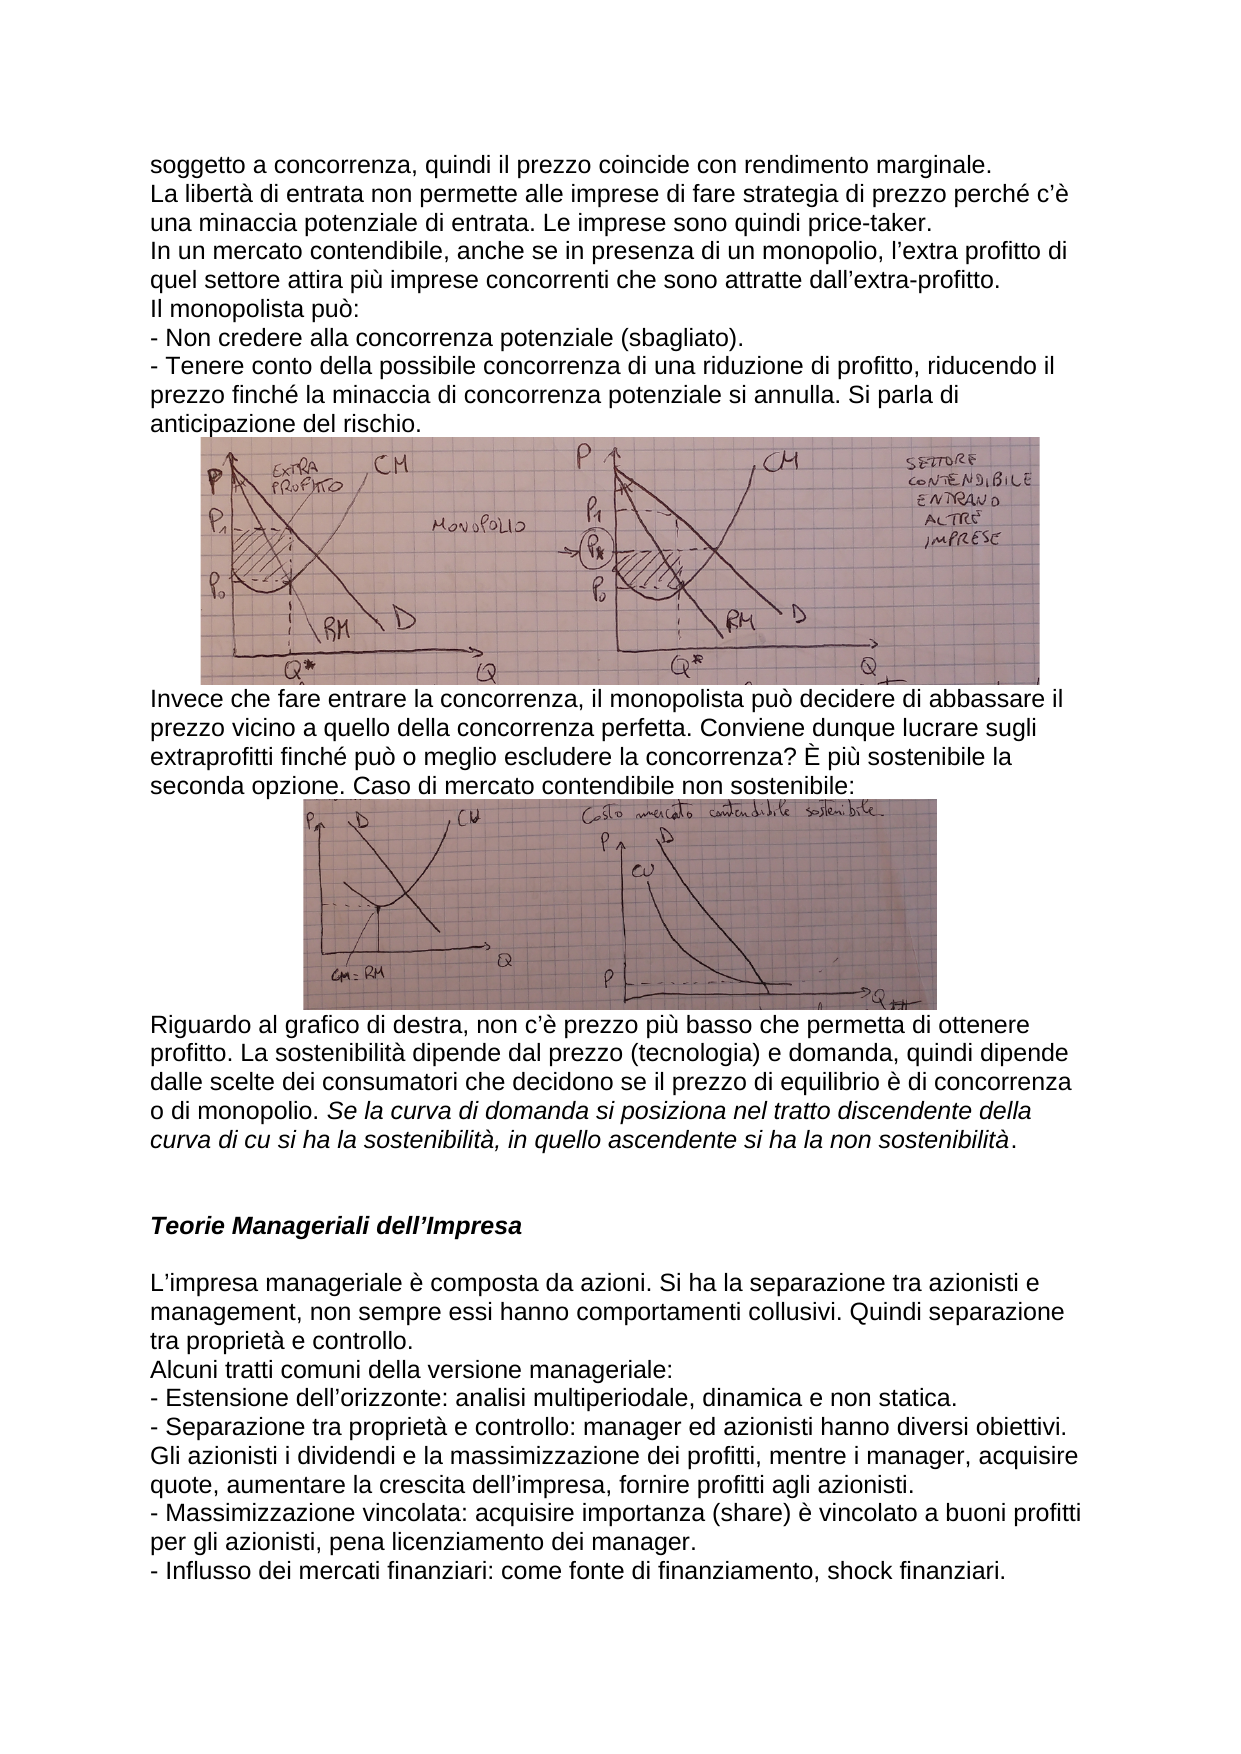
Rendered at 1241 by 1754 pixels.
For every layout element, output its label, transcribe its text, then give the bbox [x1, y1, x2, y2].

text - Massimizzazione vincolata: acquisire importanza (share) è vincolato a buoni profitti per gli azionisti, pena licenziamento dei manager. [150, 1498, 1090, 1556]
text Teorie Manageriali dell’Impresa [150, 1211, 1090, 1239]
text - Separazione tra proprietà e controllo: manager ed azionisti hanno diversi obiettivi. Gli azionisti i dividendi e la massimizzazione dei profitti, mentre i manager, acquisire quote, aumentare la crescita dell’impresa, fornire profitti agli azionisti. [150, 1412, 1090, 1498]
picture [200, 437, 1040, 685]
text Il monopolista può: [150, 294, 1090, 322]
text L’impresa manageriale è composta da azioni. Si ha la separazione tra azionisti e management, non sempre essi hanno comportamenti collusivi. Quindi separazione tra proprietà e controllo. [150, 1268, 1090, 1354]
text - Estensione dell’orizzonte: analisi multiperiodale, dinamica e non statica. [150, 1383, 1090, 1412]
text soggetto a concorrenza, quindi il prezzo coincide con rendimento marginale. [150, 150, 1090, 179]
picture [303, 799, 937, 1010]
text Alcuni tratti comuni della versione manageriale: [150, 1354, 1090, 1383]
text La libertà di entrata non permette alle imprese di fare strategia di prezzo perché c’è una minaccia potenziale di entrata. Le imprese sono quindi price-taker. [150, 179, 1090, 236]
text In un mercato contendibile, anche se in presenza di un monopolio, l’extra profitto di quel settore attira più imprese concorrenti che sono attratte dall’extra-profitto. [150, 236, 1090, 294]
text - Influsso dei mercati finanziari: come fonte di finanziamento, shock finanziari. [150, 1556, 1090, 1584]
text Riguardo al grafico di destra, non c’è prezzo più basso che permetta di ottenere profitto. La sostenibilità dipende dal prezzo (tecnologia) e domanda, quindi dipende dalle scelte dei consumatori che decidono se il prezzo di equilibrio è di concorrenza o di monopolio. Se la curva di domanda si posiziona nel tratto discendente della curva di cu si ha la sostenibilità, in quello ascendente si ha la non sostenibilità. [150, 1009, 1090, 1153]
text - Tenere conto della possibile concorrenza di una riduzione di profitto, riducendo il prezzo finché la minaccia di concorrenza potenziale si annulla. Si parla di anticipazione del rischio. [150, 351, 1090, 437]
text - Non credere alla concorrenza potenziale (sbagliato). [150, 322, 1090, 351]
text Invece che fare entrare la concorrenza, il monopolista può decidere di abbassare il prezzo vicino a quello della concorrenza perfetta. Conviene dunque lucrare sugli extraprofitti finché può o meglio escludere la concorrenza? È più sostenibile la seconda opzione. Caso di mercato contendibile non sostenibile: [150, 684, 1090, 799]
